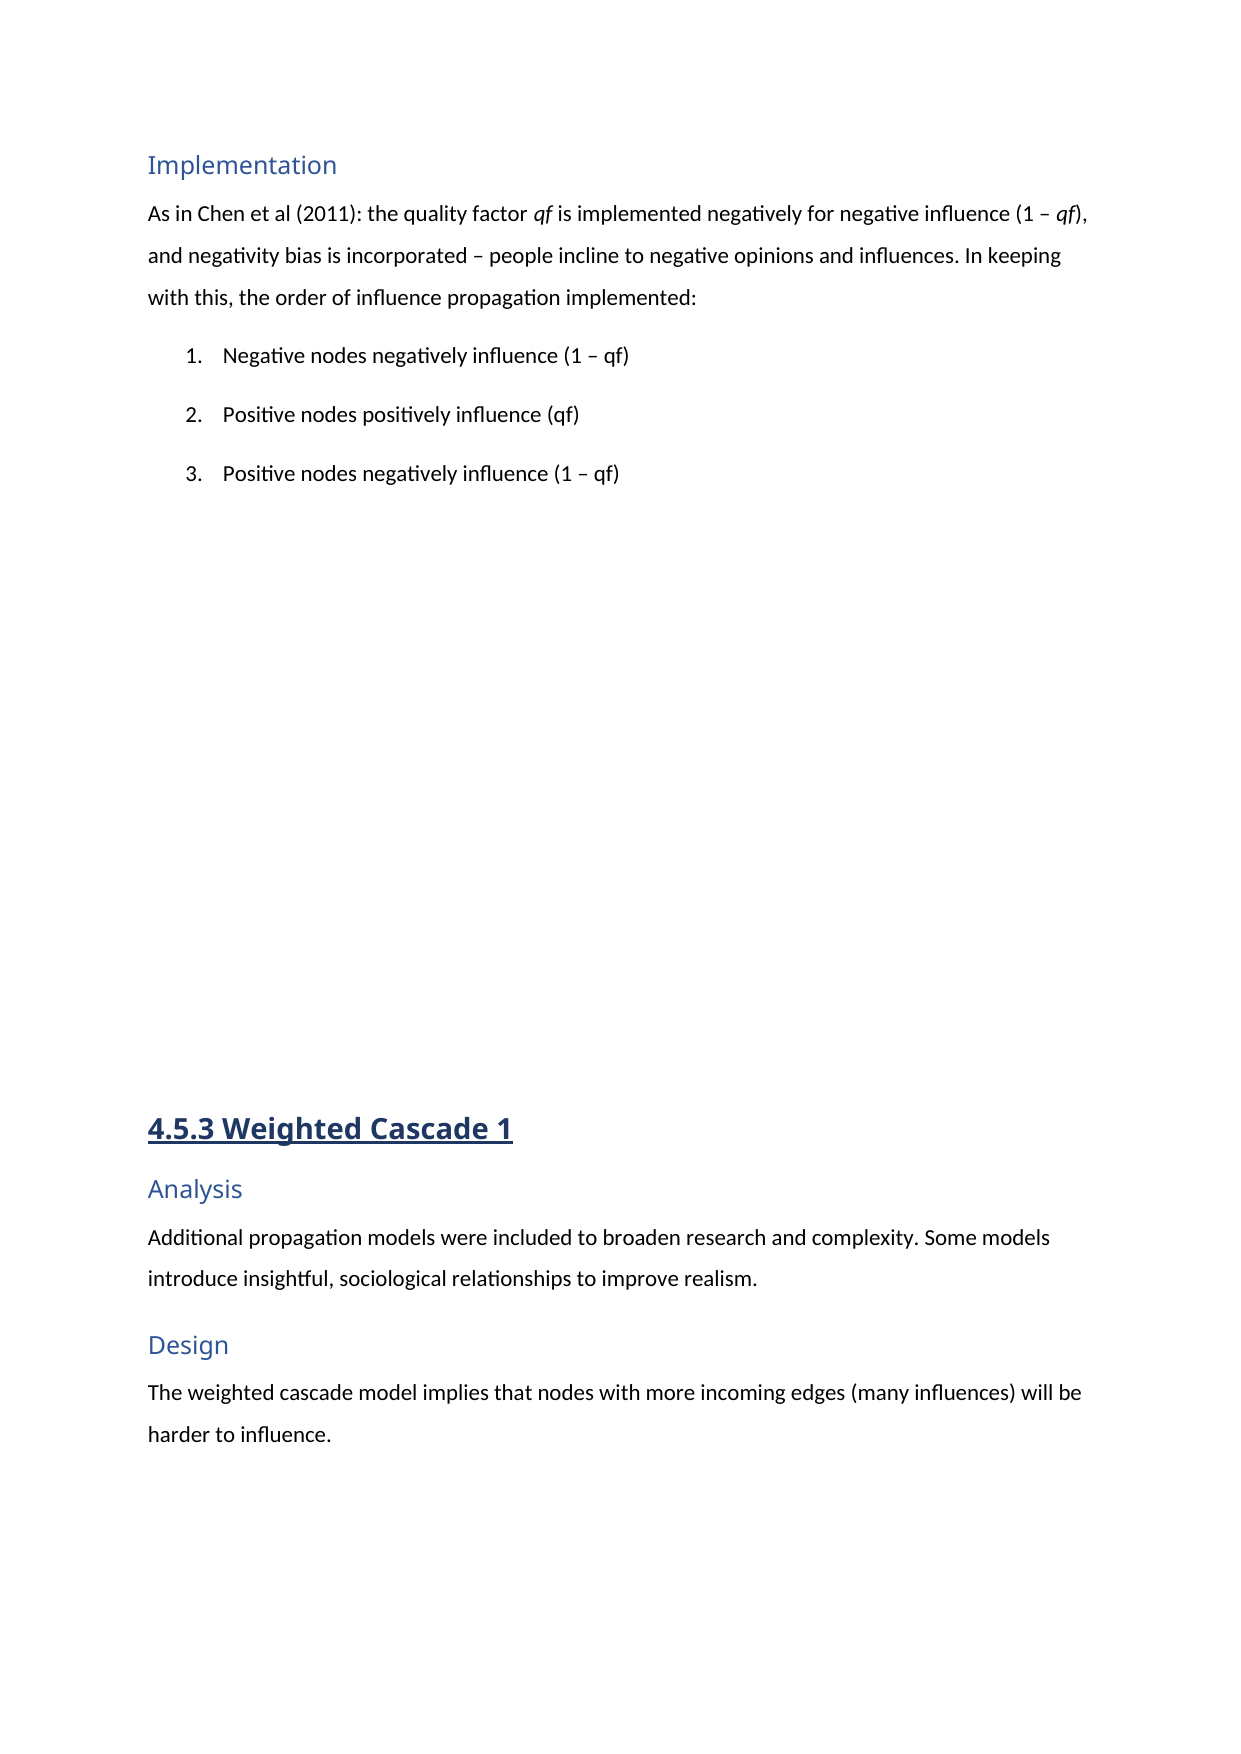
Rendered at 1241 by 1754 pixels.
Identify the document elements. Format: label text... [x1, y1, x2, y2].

subtitle Implementation [148, 148, 1092, 182]
subtitle Analysis [148, 1172, 1092, 1206]
text Additional propagation models were included to broaden research and complexity. Some models introduce insightful, sociological relationships to improve realism. [148, 1223, 1092, 1293]
text As in Chen et al (2011): the quality factor qf is implemented negatively for negative influence (1 – qf), and negativity bias is incorporated – people incline to negative opinions and influences. In keeping with this, the order of influence propagation implemented: [148, 199, 1092, 311]
list Positive nodes positively influence (qf) [185, 400, 1092, 428]
subtitle 4.5.3 Weighted Cascade 1 [148, 1108, 1092, 1148]
text The weighted cascade model implies that nodes with more incoming edges (many influences) will be harder to influence. [148, 1378, 1092, 1448]
subtitle Design [148, 1327, 1092, 1361]
list Negative nodes negatively influence (1 – qf) [185, 341, 1092, 369]
list Positive nodes negatively influence (1 – qf) [185, 459, 1092, 487]
